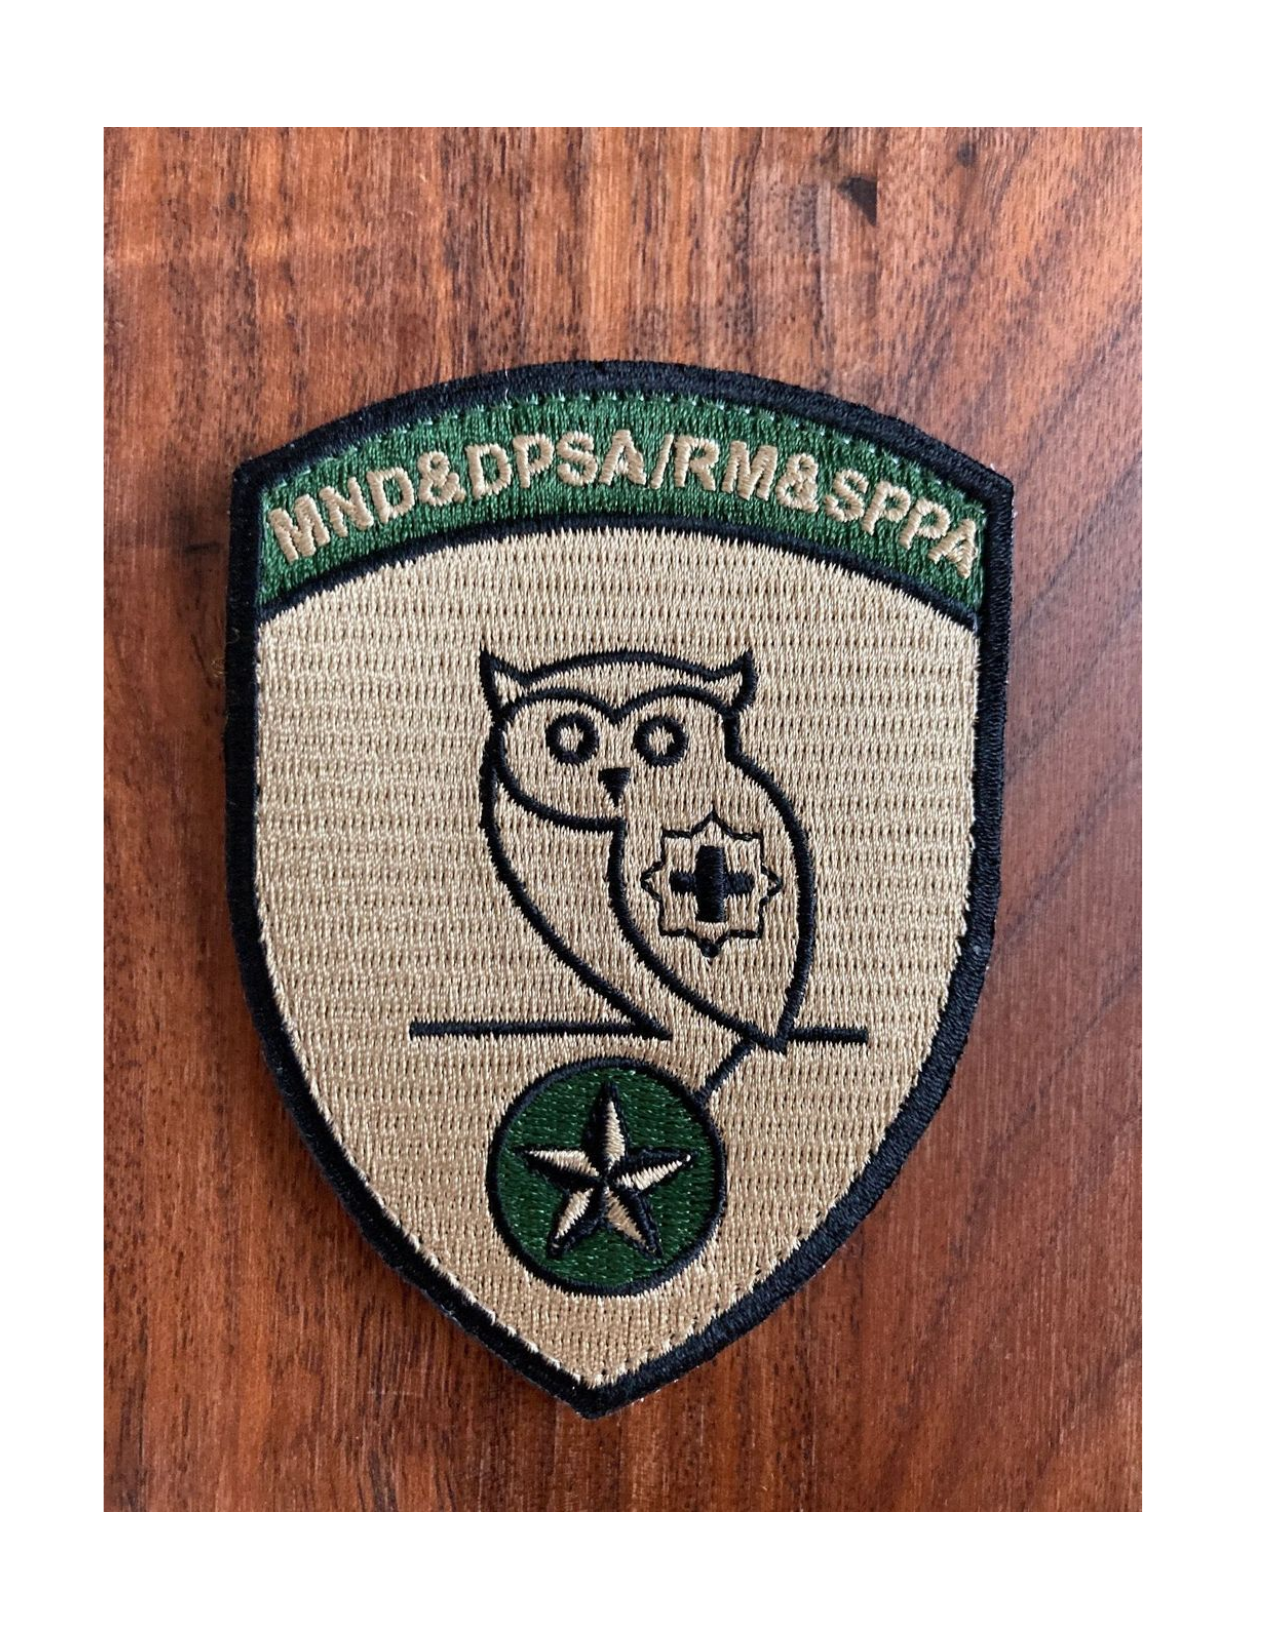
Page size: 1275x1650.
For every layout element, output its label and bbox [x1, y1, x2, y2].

picture [103, 127, 1143, 1512]
